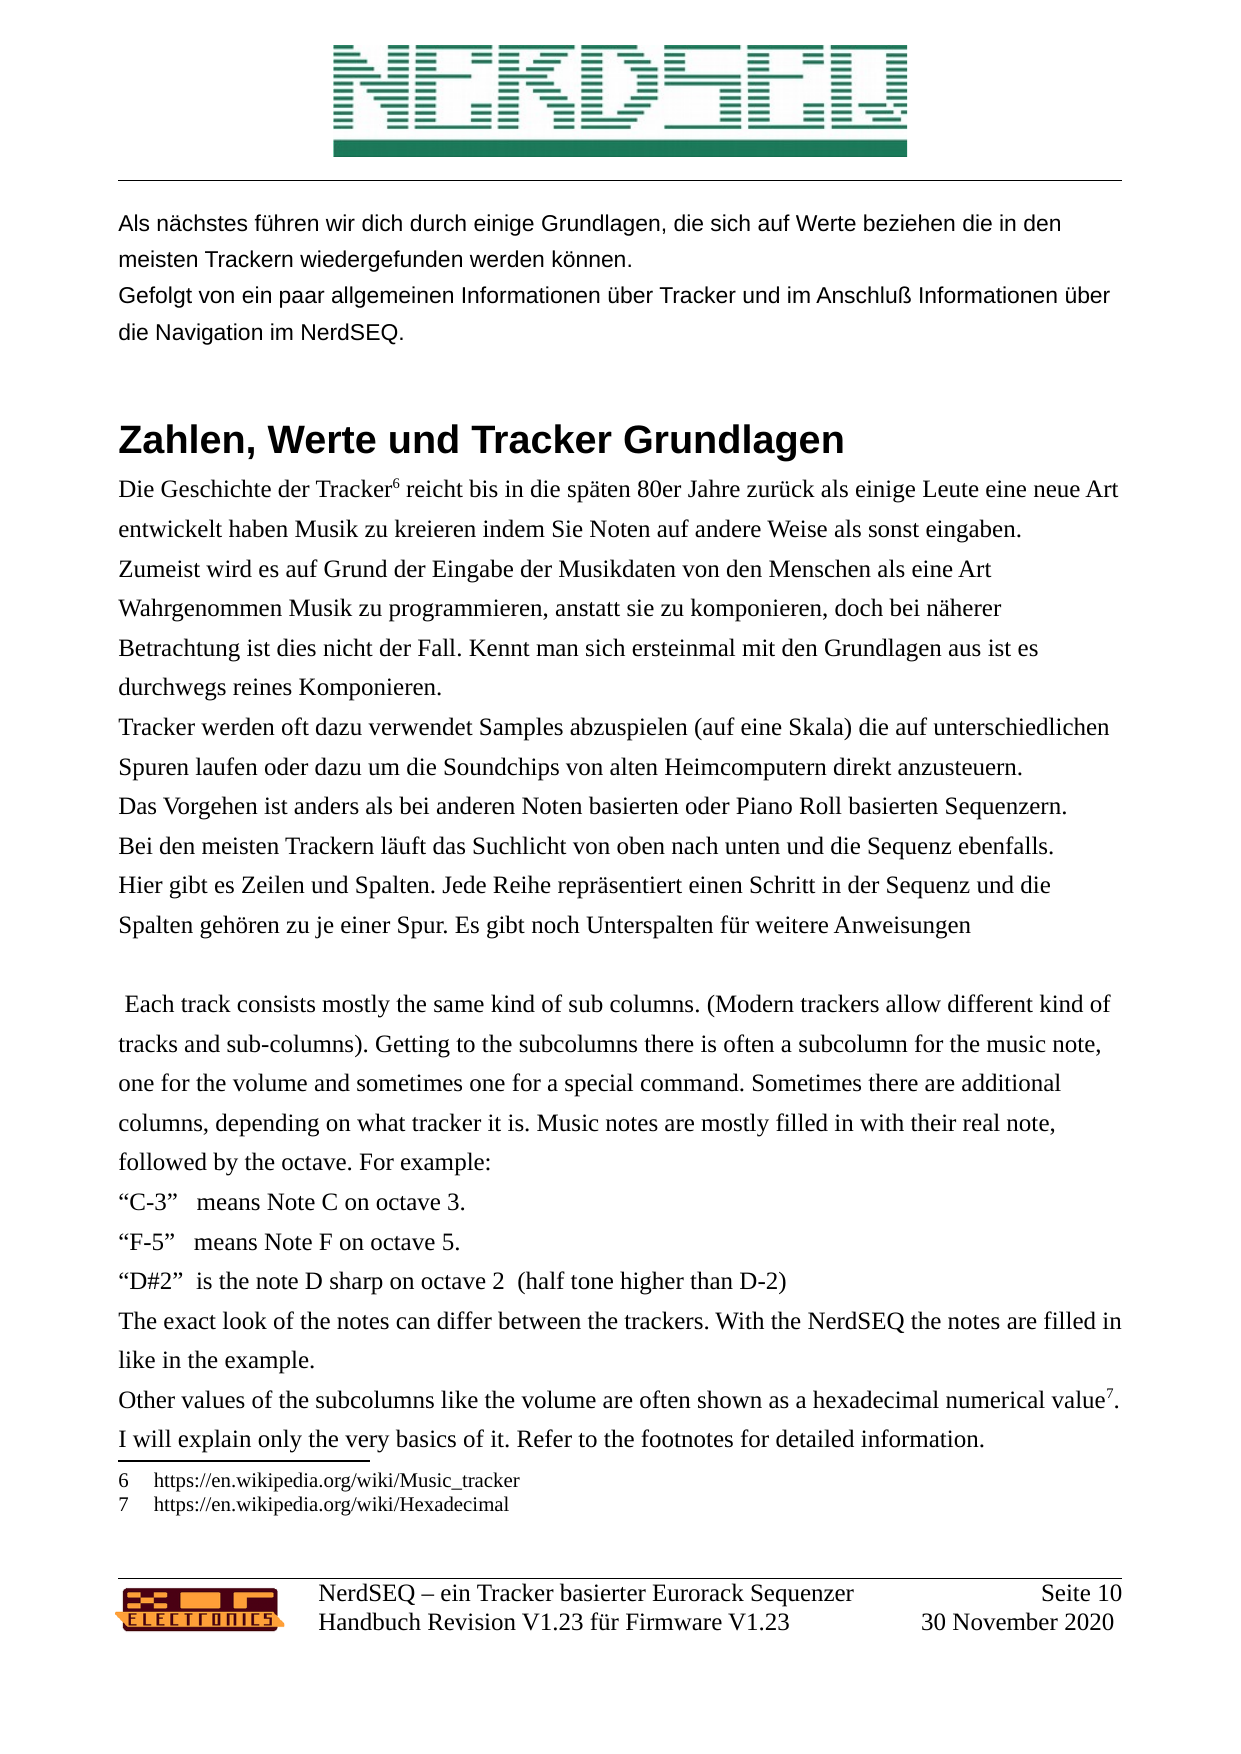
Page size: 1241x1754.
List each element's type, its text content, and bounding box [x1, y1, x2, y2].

text https://en.wikipedia.org/wiki/Music_tracker [118, 1467, 1122, 1492]
text https://en.wikipedia.org/wiki/Hexadecimal [118, 1492, 1122, 1516]
text The exact look of the notes can differ between the trackers. With the NerdSEQ the notes are filled in like in the example. [118, 1306, 1122, 1374]
text Other values of the subcolumns like the volume are often shown as a hexadecimal numerical value. [118, 1385, 1122, 1414]
text “D#2” is the note D sharp on octave 2 (half tone higher than D-2) [118, 1266, 1122, 1295]
text I will explain only the very basics of it. Refer to the footnotes for detailed information. [118, 1424, 1122, 1453]
text “F-5” means Note F on octave 5. [118, 1227, 1122, 1255]
text “C-3” means Note C on octave 3. [118, 1187, 1122, 1216]
picture [333, 45, 908, 157]
text Die Geschichte der Tracker reicht bis in die späten 80er Jahre zurück als einige Leute eine neue Art entwickelt haben Musik zu kreieren indem Sie Noten auf andere Weise als sonst eingaben. [118, 474, 1122, 543]
text Zumeist wird es auf Grund der Eingabe der Musikdaten von den Menschen als eine Art Wahrgenommen Musik zu programmieren, anstatt sie zu komponieren, doch bei näherer Betrachtung ist dies nicht der Fall. Kennt man sich ersteinmal mit den Grundlagen aus ist es durchwegs reines Komponieren. Tracker werden oft dazu verwendet Samples abzuspielen (auf eine Skala) die auf unterschiedlichen Spuren laufen oder dazu um die Soundchips von alten Heimcomputern direkt anzusteuern. Das Vorgehen ist anders als bei anderen Noten basierten oder Piano Roll basierten Sequenzern. Bei den meisten Trackern läuft das Suchlicht von oben nach unten und die Sequenz ebenfalls. Hier gibt es Zeilen und Spalten. Jede Reihe repräsentiert einen Schritt in der Sequenz und die Spalten gehören zu je einer Spur. Es gibt noch Unterspalten für weitere Anweisungen Each track consists mostly the same kind of sub columns. (Modern trackers allow different kind of tracks and sub-columns). Getting to the subcolumns there is often a subcolumn for the music note, one for the volume and sometimes one for a special command. Sometimes there are additional columns, depending on what tracker it is. Music notes are mostly filled in with their real note, followed by the octave. For example: [118, 554, 1122, 1176]
text Als nächstes führen wir dich durch einige Grundlagen, die sich auf Werte beziehen die in den meisten Trackern wiedergefunden werden können. Gefolgt von ein paar allgemeinen Informationen über Tracker und im Anschluß Informationen über die Navigation im NerdSEQ. [118, 209, 1122, 345]
subtitle Zahlen, Werte und Tracker Grundlagen [118, 416, 1122, 462]
picture [115, 1584, 285, 1634]
